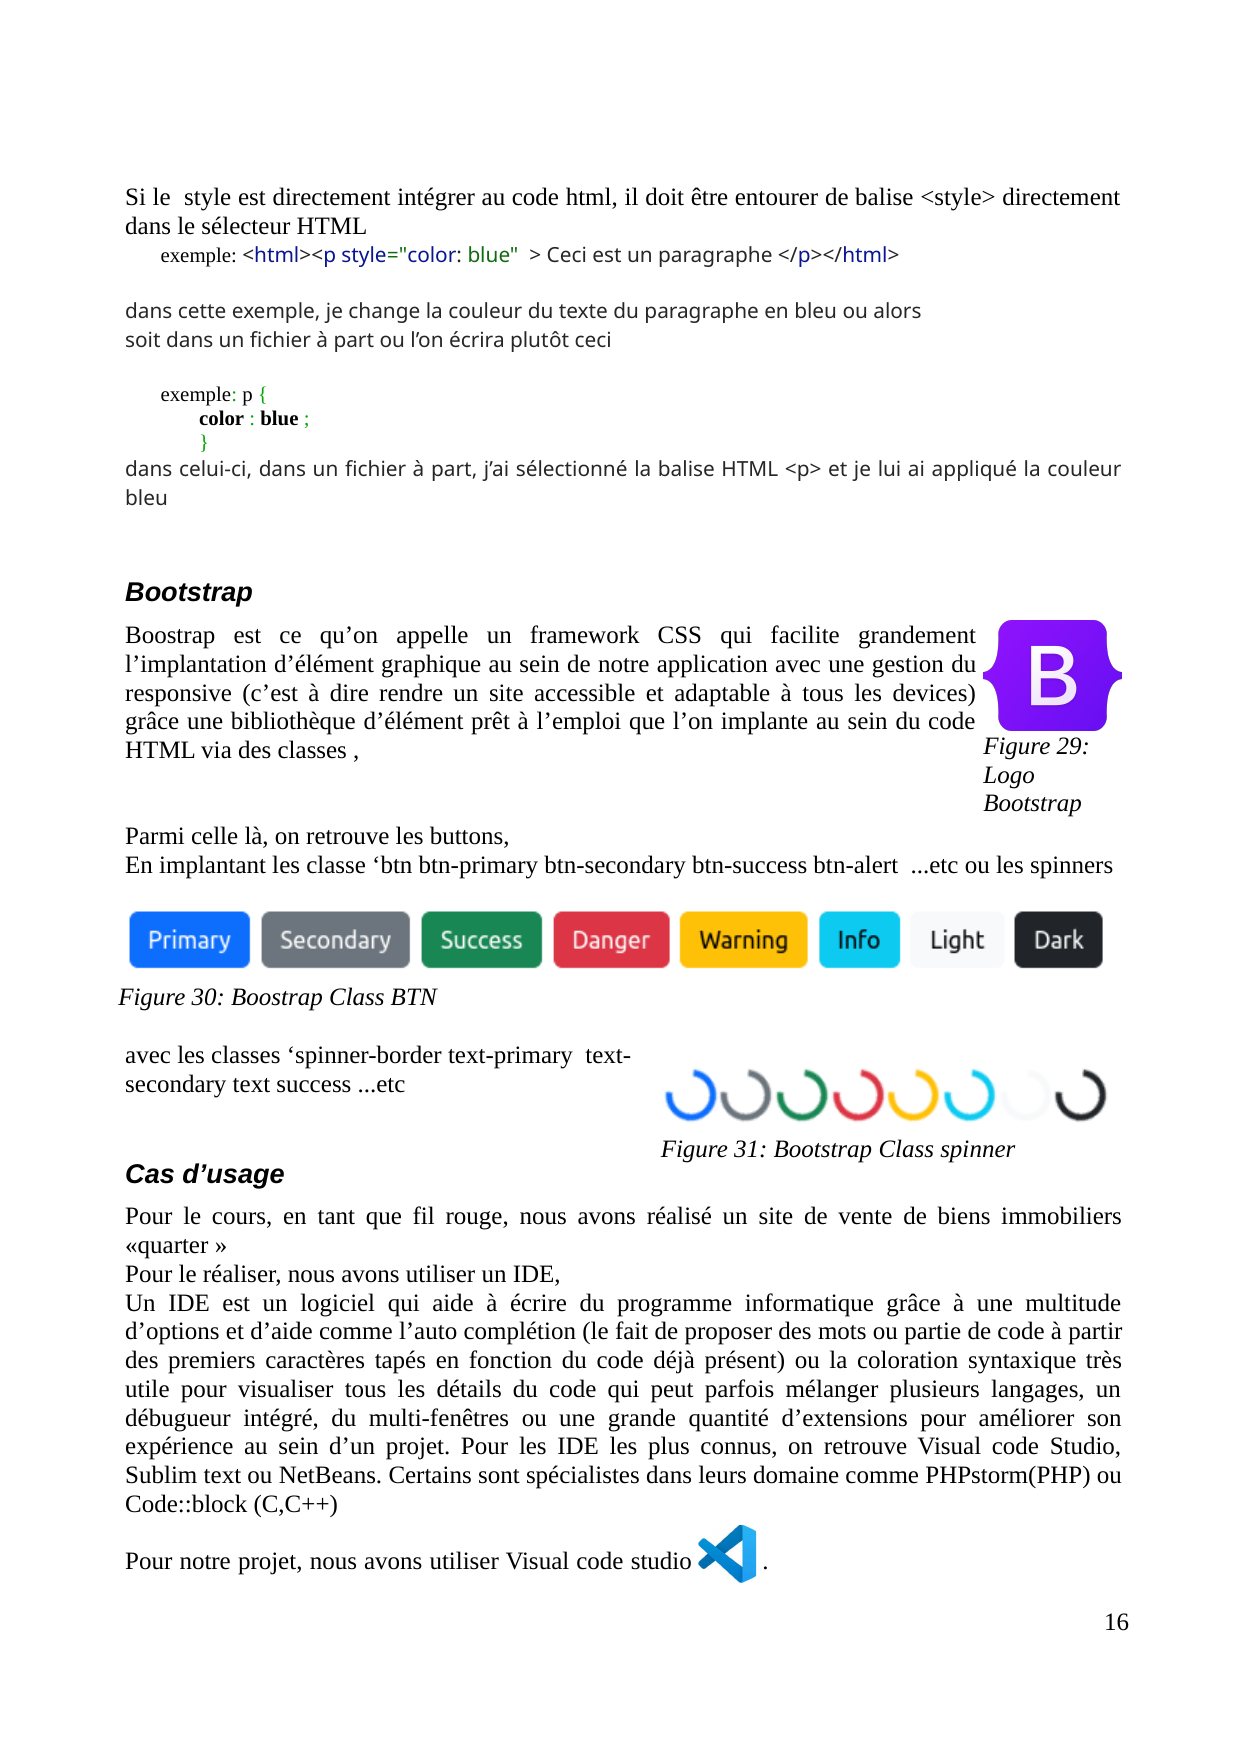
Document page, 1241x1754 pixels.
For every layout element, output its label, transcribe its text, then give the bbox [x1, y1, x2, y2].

text . [757, 1546, 1123, 1575]
picture [660, 1051, 1117, 1135]
text dans cette exemple, je change la couleur du texte du paragraphe en bleu ou alors [125, 297, 1123, 325]
picture [121, 891, 1119, 983]
text exemple: p { [125, 382, 1123, 406]
text Figure 29: Logo Bootstrap [983, 731, 1122, 817]
picture [698, 1525, 757, 1583]
text color : blue ; [125, 406, 1123, 430]
text Boostrap est ce qu’on appelle un framework CSS qui facilite grandement l’implantation d’élément graphique au sein de notre application avec une gestion du responsive (c’est à dire rendre un site accessible et adaptable à tous les devices) grâce une bibliothèque d’élément prêt à l’emploi que l’on implante au sein du code HTML via des classes , [125, 620, 983, 764]
picture [983, 620, 1122, 731]
text avec les classes ‘spinner-border text-primary text-secondary text success ...etc [125, 1040, 661, 1097]
text soit dans un fichier à part ou l’on écrira plutôt ceci [125, 325, 1123, 353]
subtitle Cas d’usage [125, 1158, 1123, 1189]
text Parmi celle là, on retrouve les buttons, [125, 821, 1123, 850]
text Pour le cours, en tant que fil rouge, nous avons réalisé un site de vente de biens immobiliers «quarter » [125, 1201, 1123, 1259]
text Un IDE est un logiciel qui aide à écrire du programme informatique grâce à une multitude d’options et d’aide comme l’auto complétion (le fait de proposer des mots ou partie de code à partir des premiers caractères tapés en fonction du code déjà présent) ou la coloration syntaxique très utile pour visualiser tous les détails du code qui peut parfois mélanger plusieurs langages, un débugueur intégré, du multi-fenêtres ou une grande quantité d’extensions pour améliorer son expérience au sein d’un projet. Pour les IDE les plus connus, on retrouve Visual code Studio, Sublim text ou NetBeans. Certains sont spécialistes dans leurs domaine comme PHPstorm(PHP) ou Code::block (C,C++) [125, 1288, 1123, 1518]
text exemple: <html><p style="color: blue" > Ceci est un paragraphe </p></html> [125, 240, 1123, 268]
subtitle Bootstrap [125, 576, 1123, 620]
text Si le style est directement intégrer au code html, il doit être entourer de balise <style> directement dans le sélecteur HTML [125, 153, 1123, 240]
text En implantant les classe ‘btn btn-primary btn-secondary btn-success btn-alert ...etc ou les spinners [125, 850, 1123, 879]
text [118, 879, 1122, 892]
text Pour le réaliser, nous avons utiliser un IDE, [125, 1259, 1123, 1288]
text Figure 31: Bootstrap Class spinner [661, 1135, 1117, 1163]
text } [125, 430, 1123, 454]
text Pour notre projet, nous avons utiliser Visual code studio [125, 1546, 698, 1575]
text Figure 30: Boostrap Class BTN [118, 892, 1122, 1011]
text dans celui-ci, dans un fichier à part, j’ai sélectionné la balise HTML <p> et je lui ai appliqué la couleur bleu [125, 454, 1123, 511]
